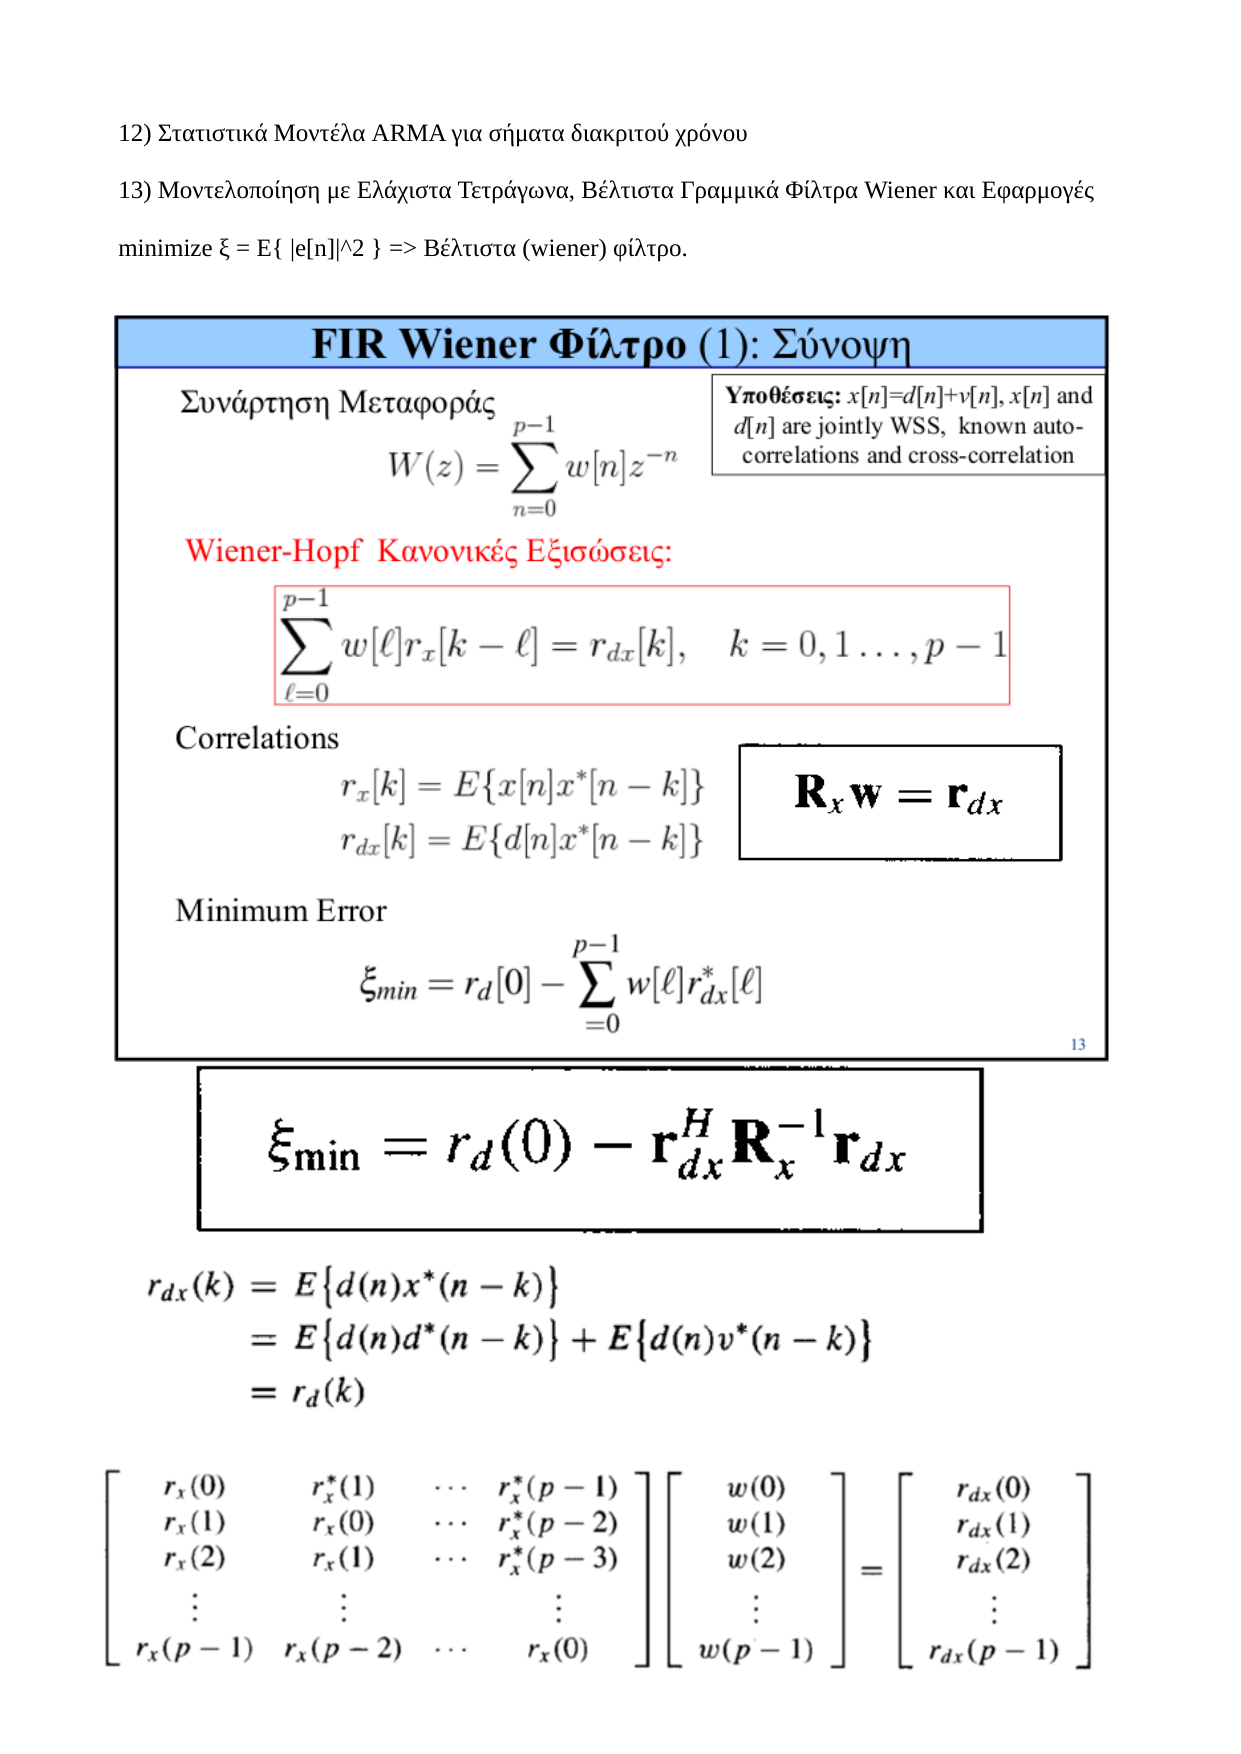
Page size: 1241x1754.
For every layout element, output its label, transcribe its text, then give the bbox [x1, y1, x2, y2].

text 12) Στατιστικά Μοντέλα ARMA για σήματα διακριτού χρόνου [118, 118, 1122, 147]
picture [109, 305, 1114, 1246]
text 13) Μοντελοποίηση με Ελάχιστα Τετράγωνα, Βέλτιστα Γραμμικά Φίλτρα Wiener και Εφαρμογές [118, 176, 1122, 204]
picture [95, 1465, 1100, 1676]
text minimize ξ = Ε{ |e[n]|^2 } => Βέλτιστα (wiener) φίλτρο. [118, 233, 1122, 262]
picture [143, 1260, 878, 1415]
